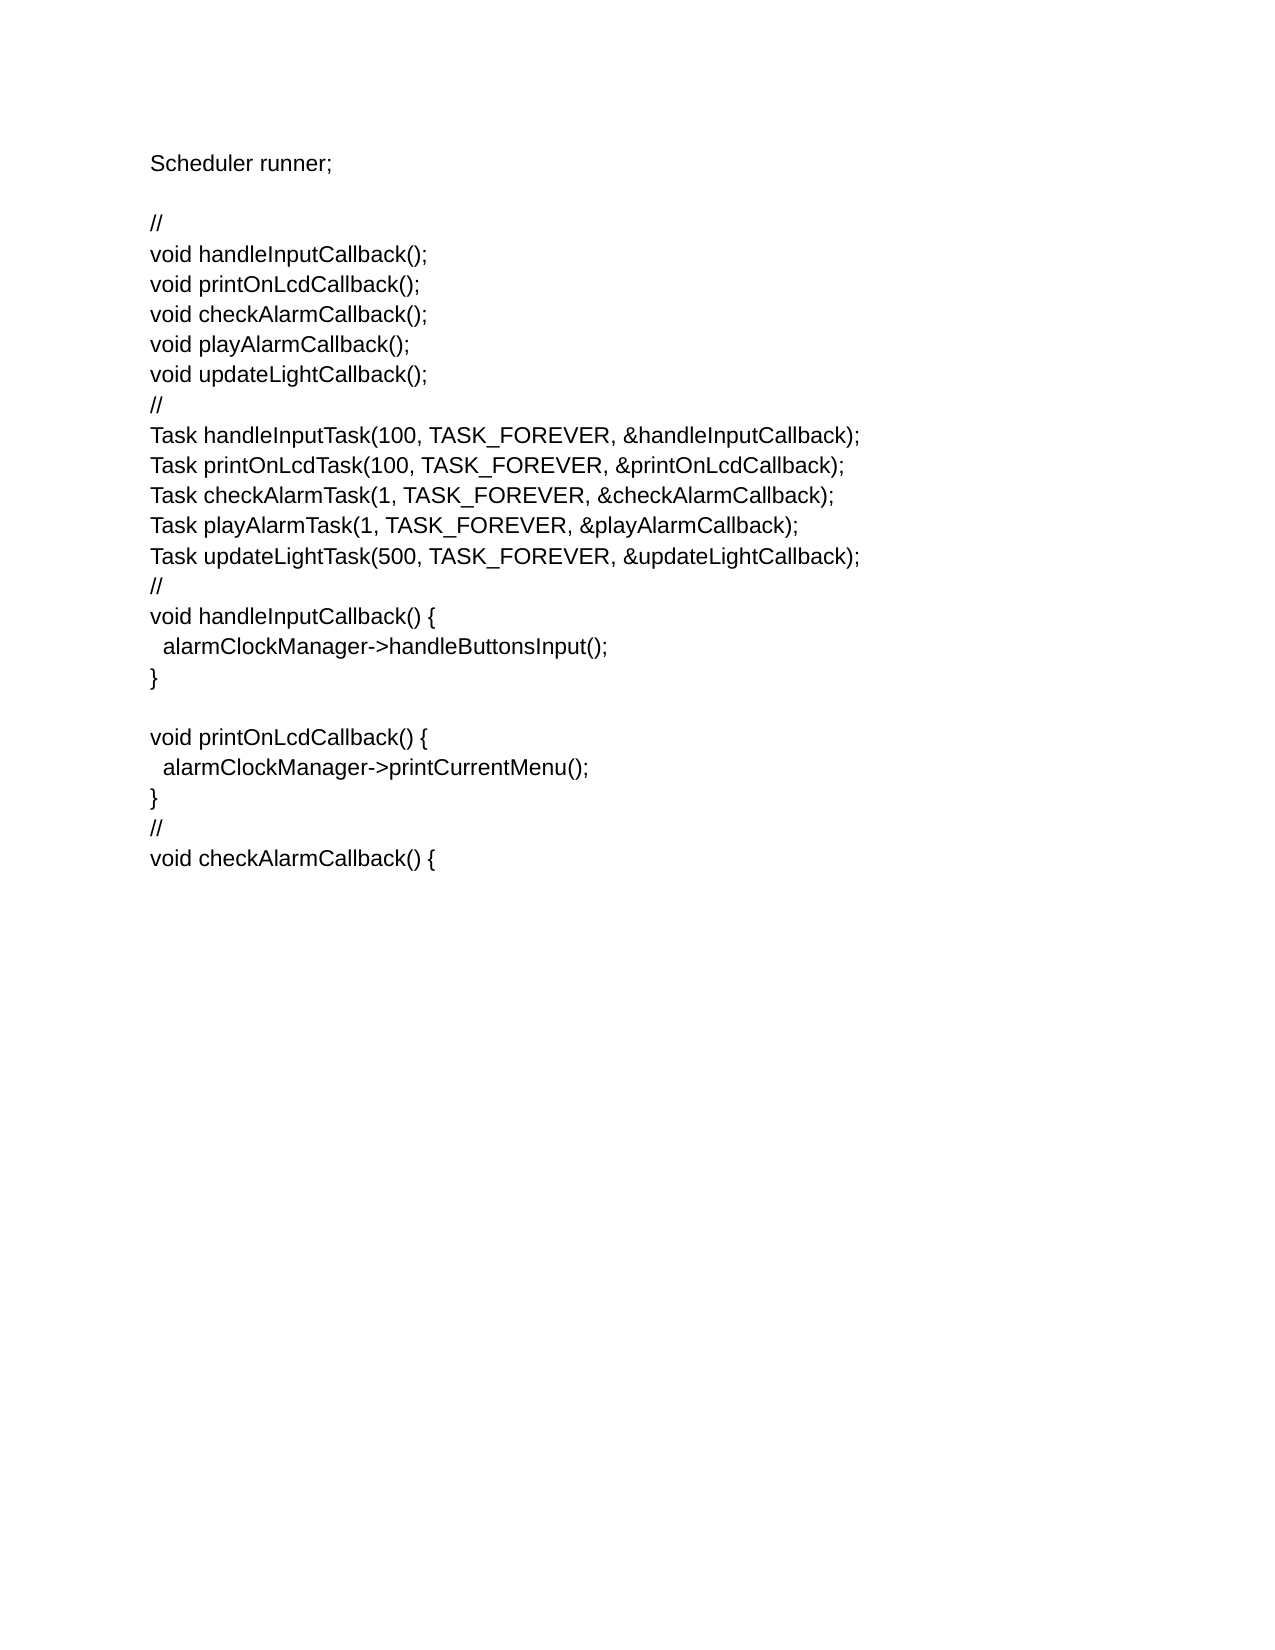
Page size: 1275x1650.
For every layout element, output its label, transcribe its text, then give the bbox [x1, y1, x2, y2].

text Task playAlarmTask(1, TASK_FOREVER, &playAlarmCallback); [150, 512, 1125, 539]
text } [150, 784, 1125, 811]
text Task printOnLcdTask(100, TASK_FOREVER, &printOnLcdCallback); [150, 452, 1125, 478]
text void updateLightCallback(); [150, 361, 1125, 388]
text // [150, 392, 1125, 418]
text // [150, 814, 1125, 841]
text void printOnLcdCallback() { [150, 724, 1125, 750]
text Task handleInputTask(100, TASK_FOREVER, &handleInputCallback); [150, 422, 1125, 448]
text alarmClockManager->handleButtonsInput(); [150, 633, 1125, 660]
text void printOnLcdCallback(); [150, 271, 1125, 297]
text } [150, 663, 1125, 690]
text void playAlarmCallback(); [150, 331, 1125, 358]
text // [150, 210, 1125, 237]
text void checkAlarmCallback(); [150, 301, 1125, 327]
text Scheduler runner; [150, 150, 1125, 176]
text Task updateLightTask(500, TASK_FOREVER, &updateLightCallback); [150, 543, 1125, 569]
text // [150, 573, 1125, 599]
text void handleInputCallback(); [150, 241, 1125, 267]
text void checkAlarmCallback() { [150, 845, 1125, 871]
text void handleInputCallback() { [150, 603, 1125, 629]
text alarmClockManager->printCurrentMenu(); [150, 754, 1125, 781]
text Task checkAlarmTask(1, TASK_FOREVER, &checkAlarmCallback); [150, 482, 1125, 509]
